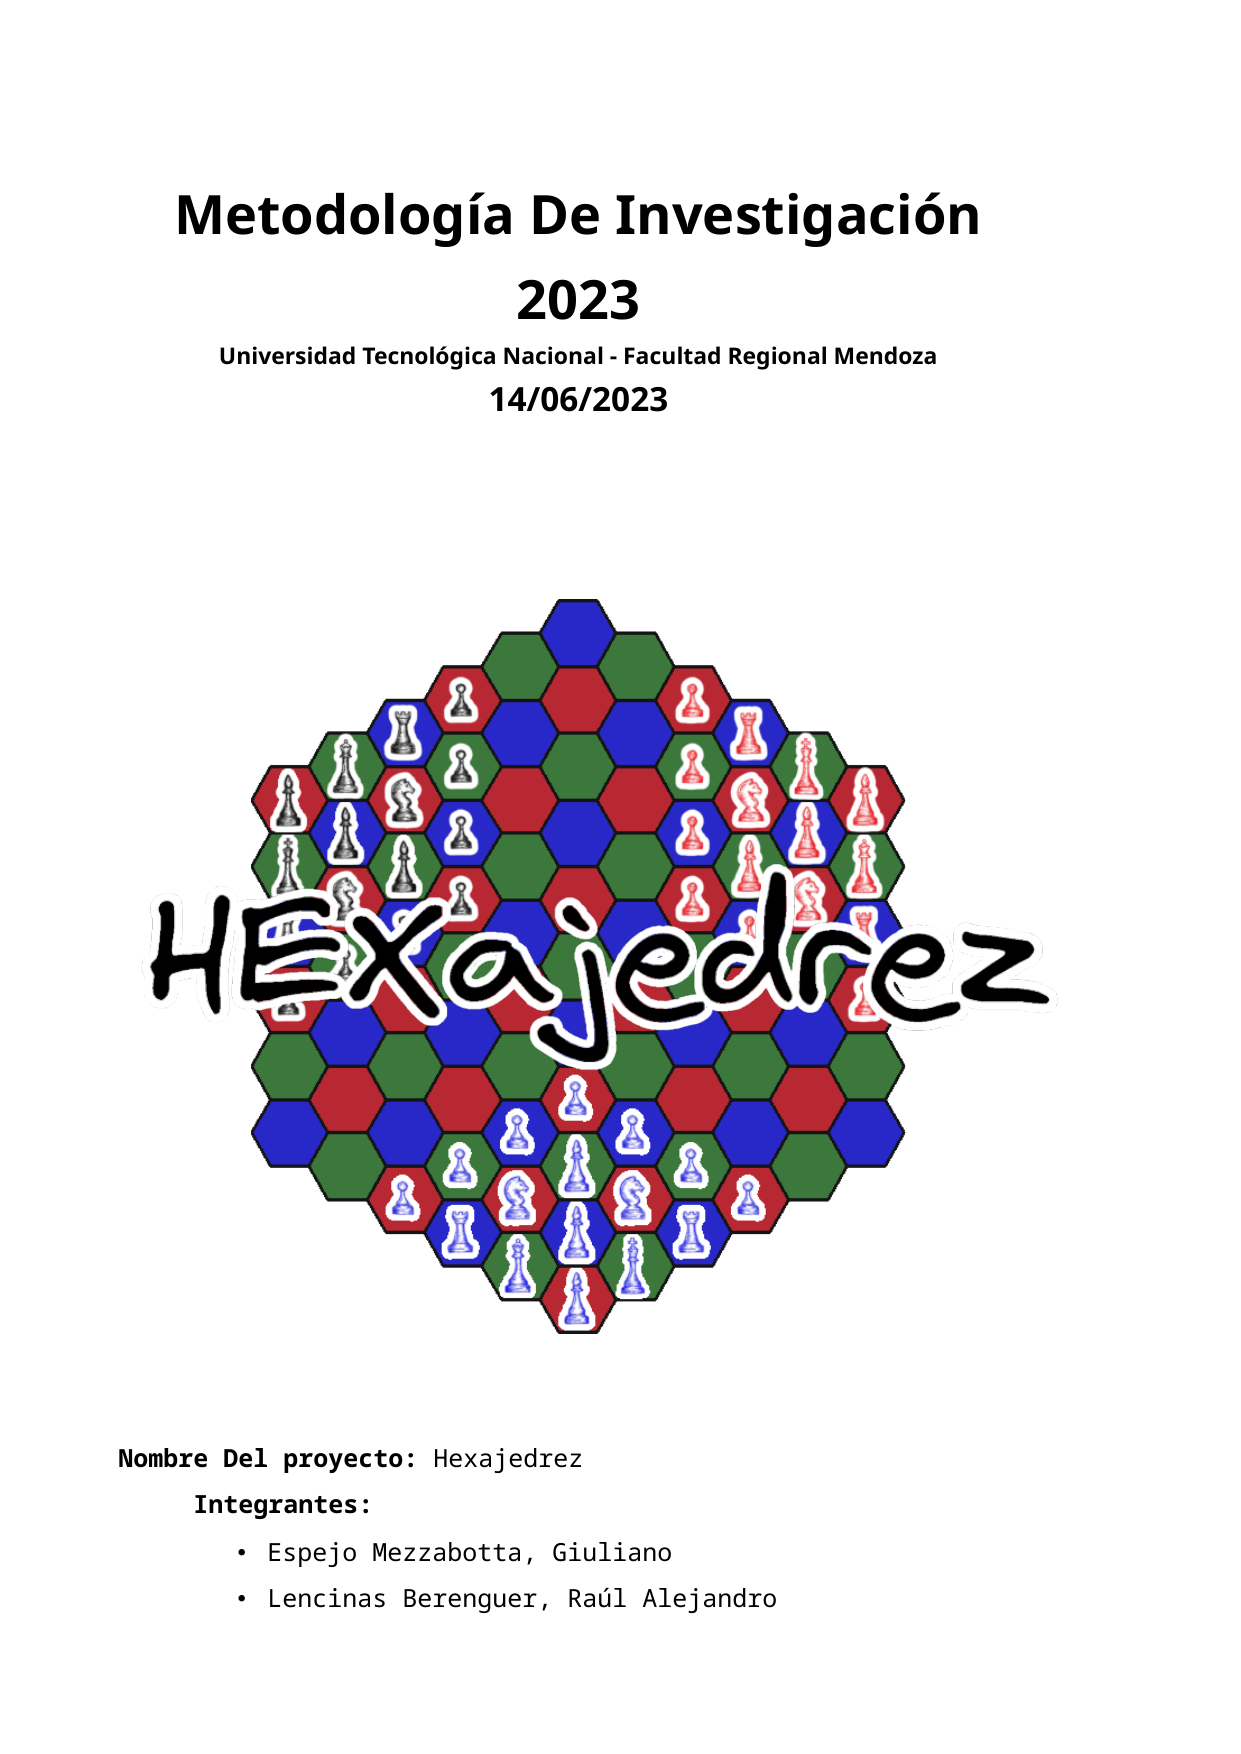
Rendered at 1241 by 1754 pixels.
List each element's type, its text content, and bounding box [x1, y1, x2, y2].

list Espejo Mezzabotta, Giuliano [237, 1534, 1038, 1568]
text Integrantes: [193, 1487, 1038, 1521]
text 14/06/2023 [118, 376, 1038, 421]
title Metodología De Investigación 2023 Universidad Tecnológica Nacional - Facultad Regional Mendoza [118, 176, 1038, 371]
picture [133, 599, 1074, 1334]
text Nombre Del proyecto: Hexajedrez [118, 1440, 1038, 1474]
list Lencinas Berenguer, Raúl Alejandro [237, 1581, 1038, 1615]
